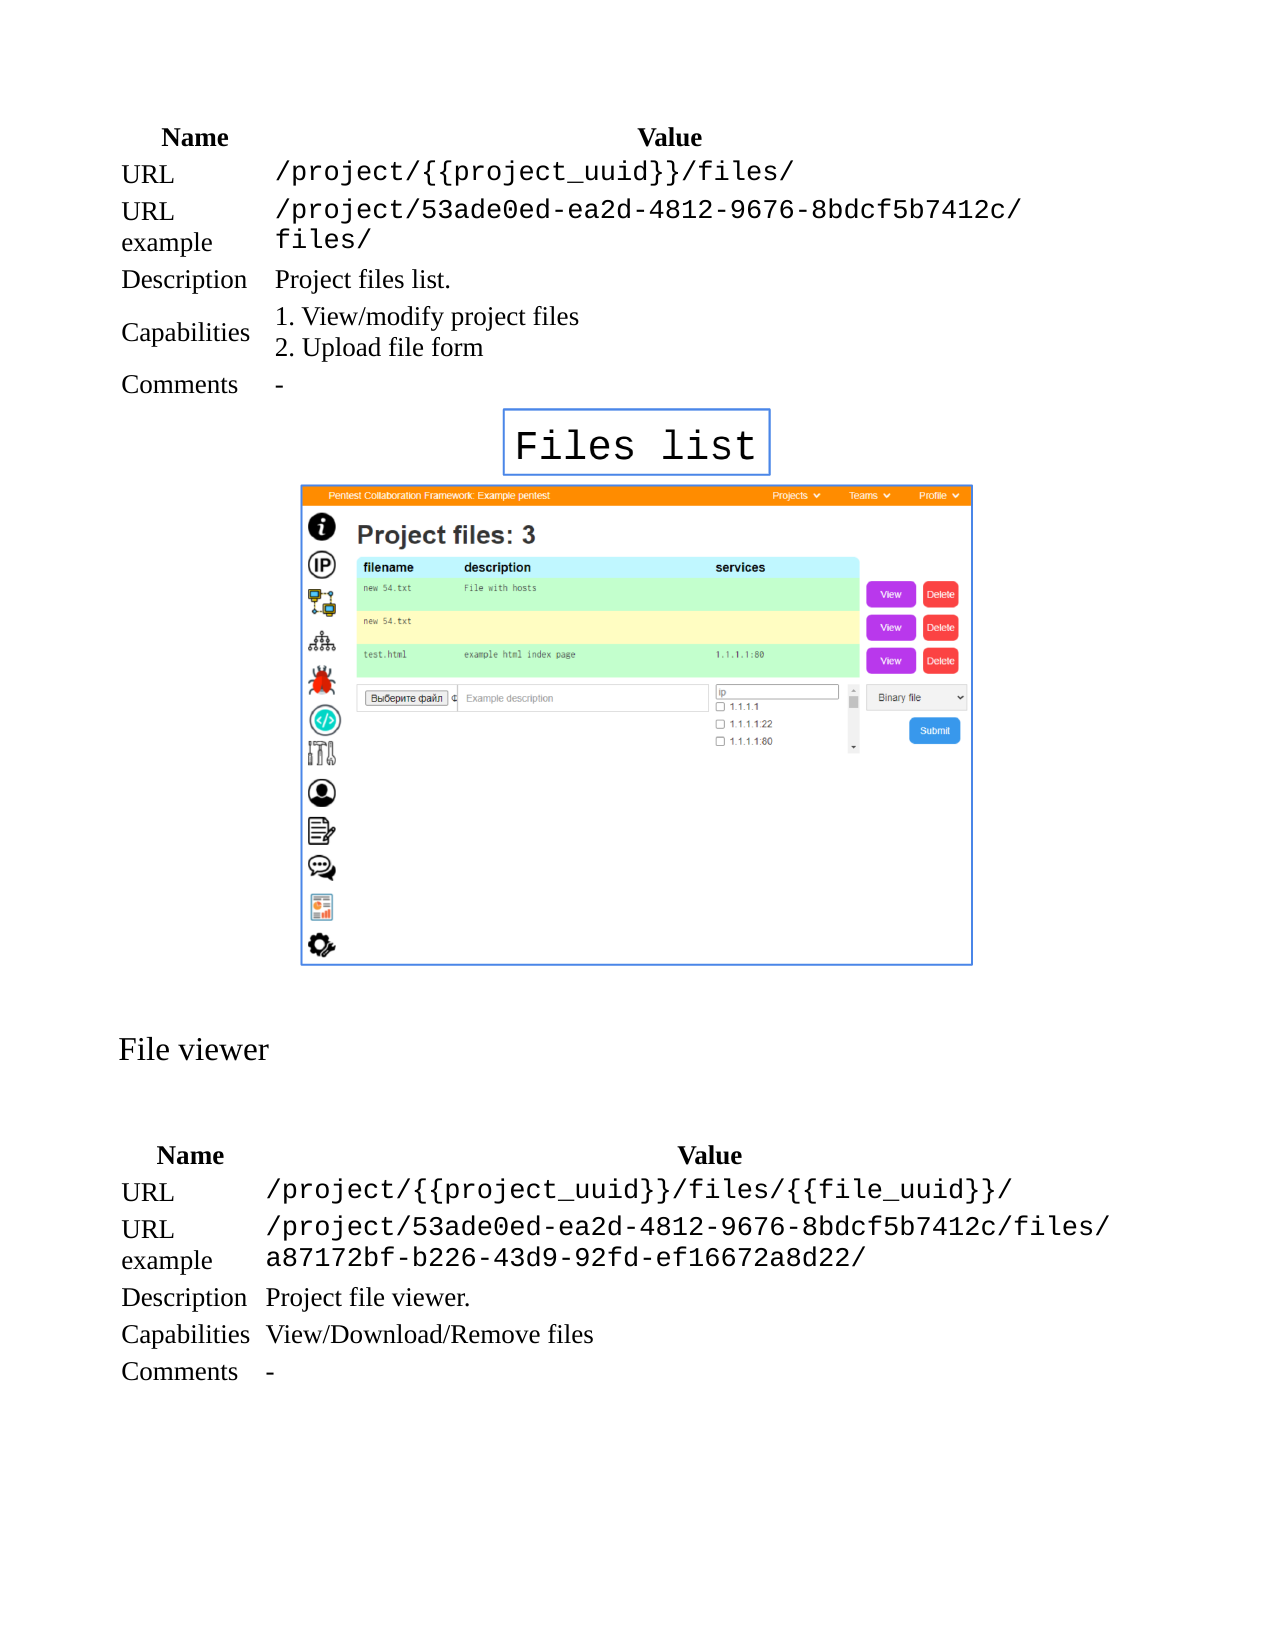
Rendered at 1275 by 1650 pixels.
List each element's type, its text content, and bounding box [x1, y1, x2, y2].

table_cell Project file viewer. [263, 1278, 1157, 1315]
table_cell View/Download/Remove files [263, 1315, 1157, 1352]
table_cell - [263, 1352, 1157, 1389]
table_header Name [118, 118, 272, 155]
table_cell Capabilities [118, 1315, 262, 1352]
picture [118, 402, 1157, 980]
table_cell URL example [118, 192, 272, 260]
table_header Value [263, 1136, 1157, 1173]
table_cell URL [118, 155, 272, 192]
table_cell /project/53ade0ed-ea2d-4812-9676-8bdcf5b7412c/files/a87172bf-b226-43d9-92fd-ef16672a8d22/ [263, 1210, 1157, 1278]
table_cell URL [118, 1173, 262, 1210]
table_header Name [118, 1136, 262, 1173]
table_cell /project/{{project_uuid}}/files/{{file_uuid}}/ [263, 1173, 1157, 1210]
table_cell /project/53ade0ed-ea2d-4812-9676-8bdcf5b7412c/files/ [272, 192, 1067, 260]
text File viewer [118, 980, 1157, 1068]
table_header Value [272, 118, 1067, 155]
table_cell Capabilities [118, 297, 272, 365]
table_cell Comments [118, 365, 272, 402]
table_cell Comments [118, 1352, 262, 1389]
table_cell Description [118, 1278, 262, 1315]
table_cell Project files list. [272, 260, 1067, 297]
table_cell /project/{{project_uuid}}/files/ [272, 155, 1067, 192]
table_cell Description [118, 260, 272, 297]
table_cell - [272, 365, 1067, 402]
table_cell URL example [118, 1210, 262, 1278]
table_cell 1. View/modify project files 2. Upload file form [272, 297, 1067, 365]
